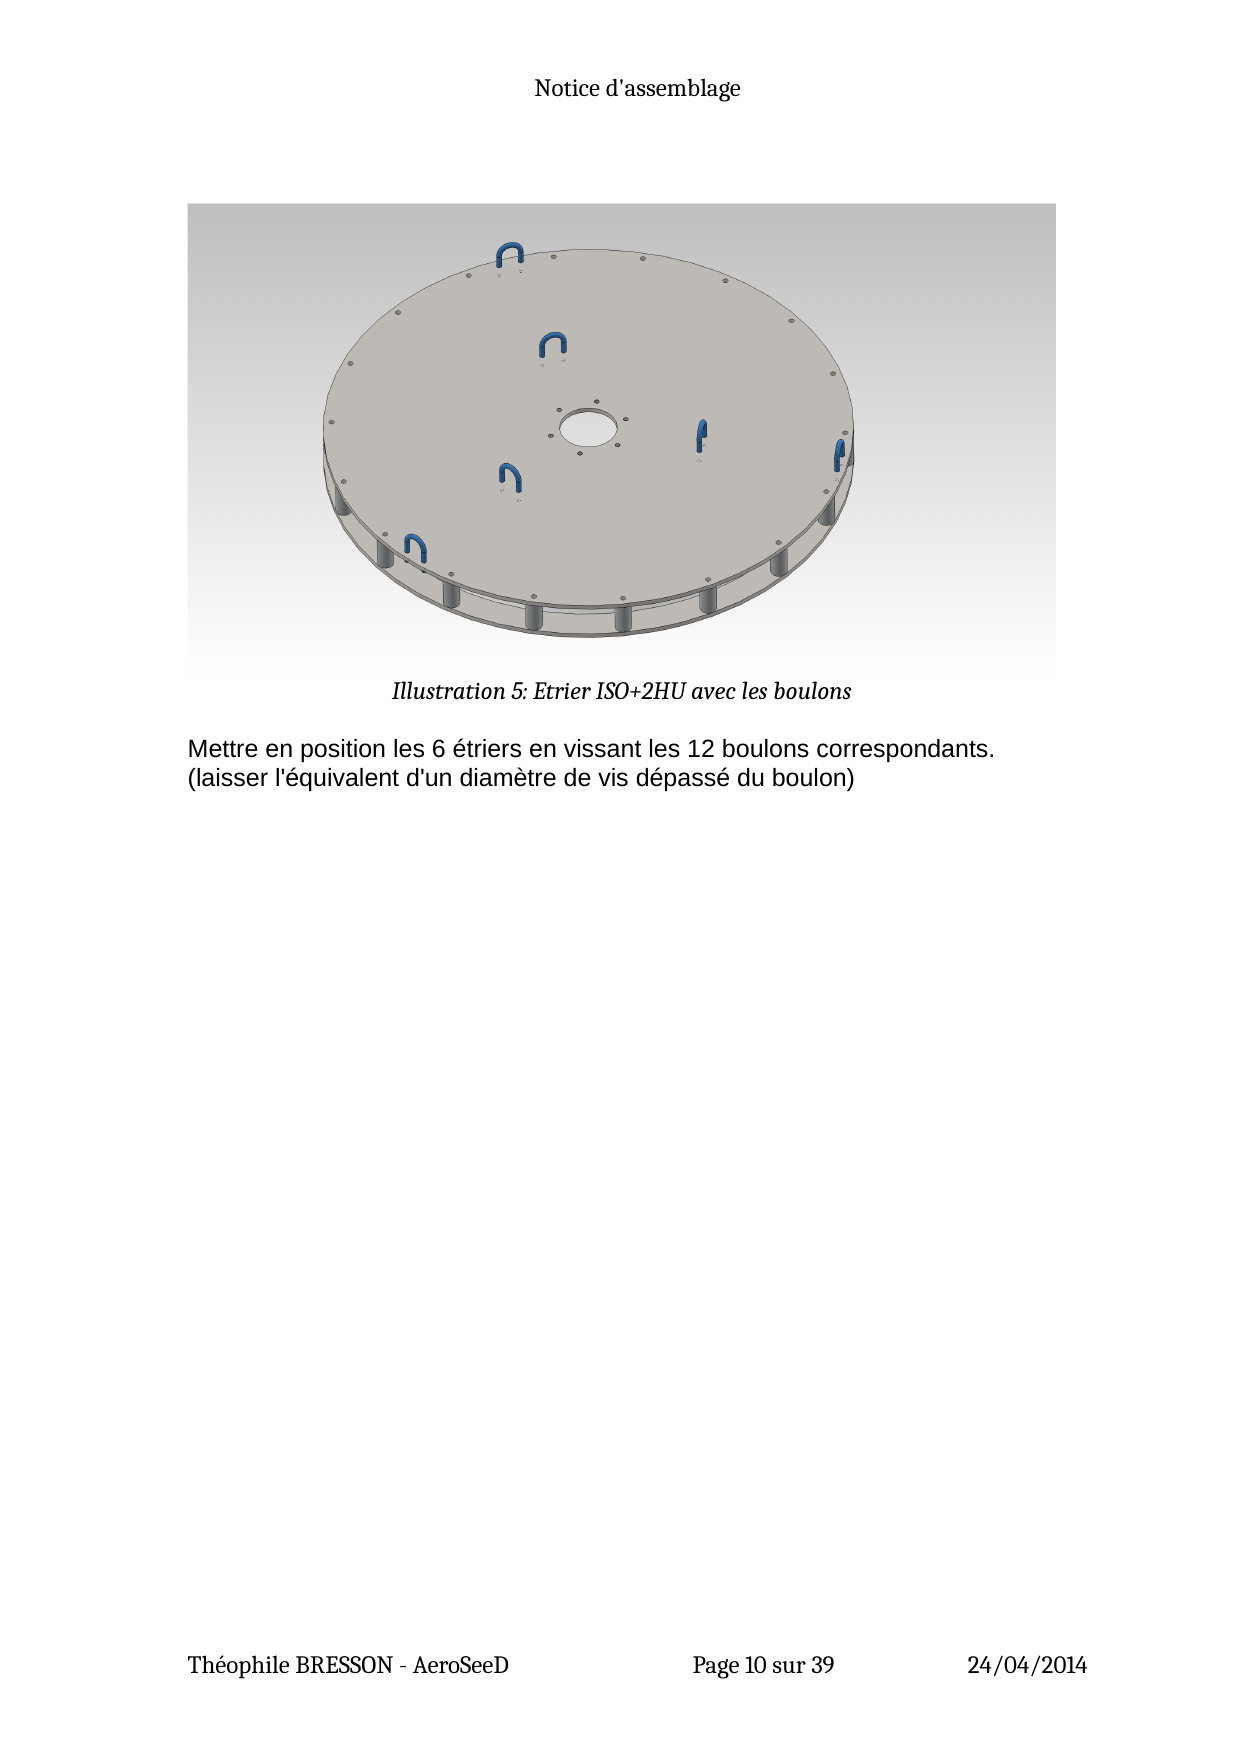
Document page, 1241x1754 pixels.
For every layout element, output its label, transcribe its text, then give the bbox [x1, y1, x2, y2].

picture [187, 203, 1056, 677]
text Mettre en position les 6 étriers en vissant les 12 boulons correspondants. [187, 734, 1056, 763]
text Illustration 5: Etrier ISO+2HU avec les boulons [187, 677, 1056, 706]
text (laisser l'équivalent d'un diamètre de vis dépassé du boulon) [187, 763, 1056, 792]
